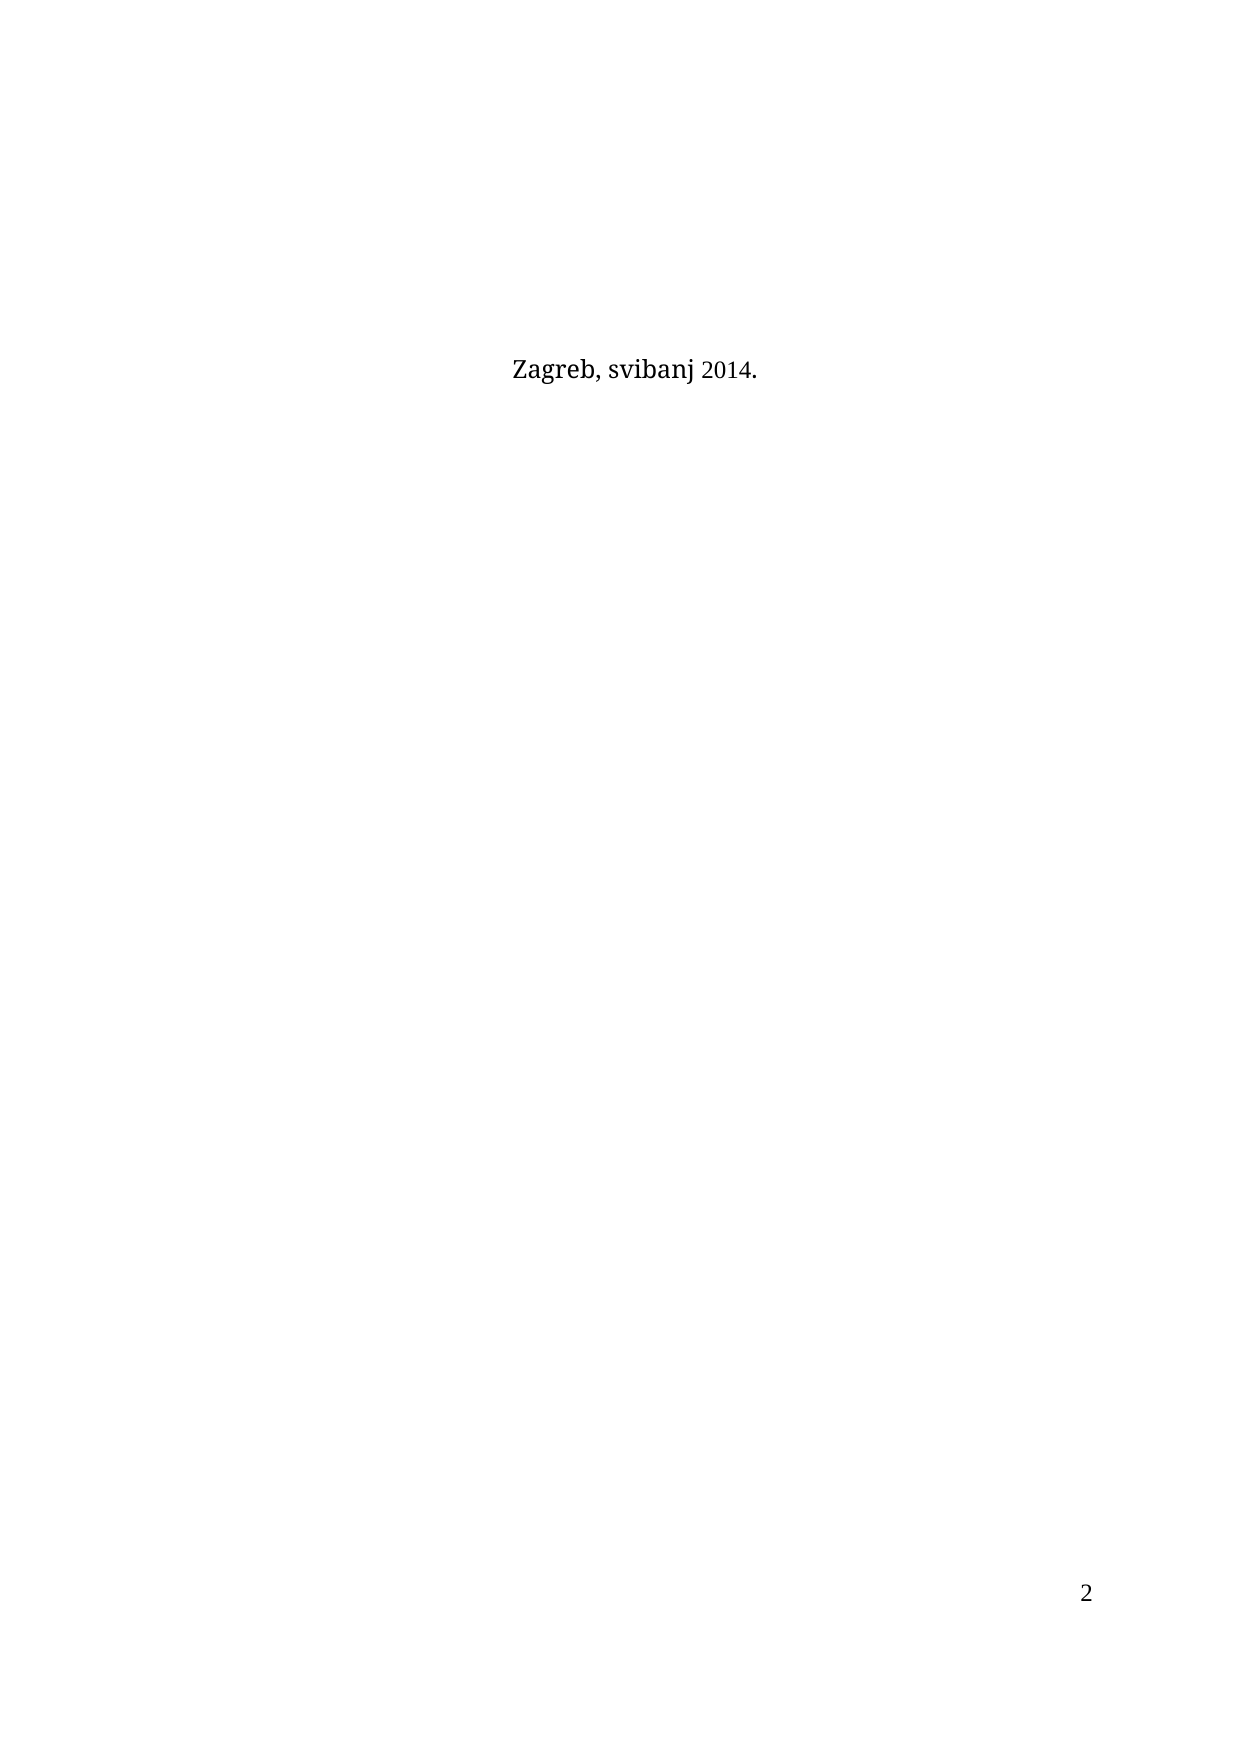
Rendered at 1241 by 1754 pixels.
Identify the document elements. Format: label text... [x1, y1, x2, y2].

text Zagreb, svibanj 2014. [177, 352, 1093, 386]
